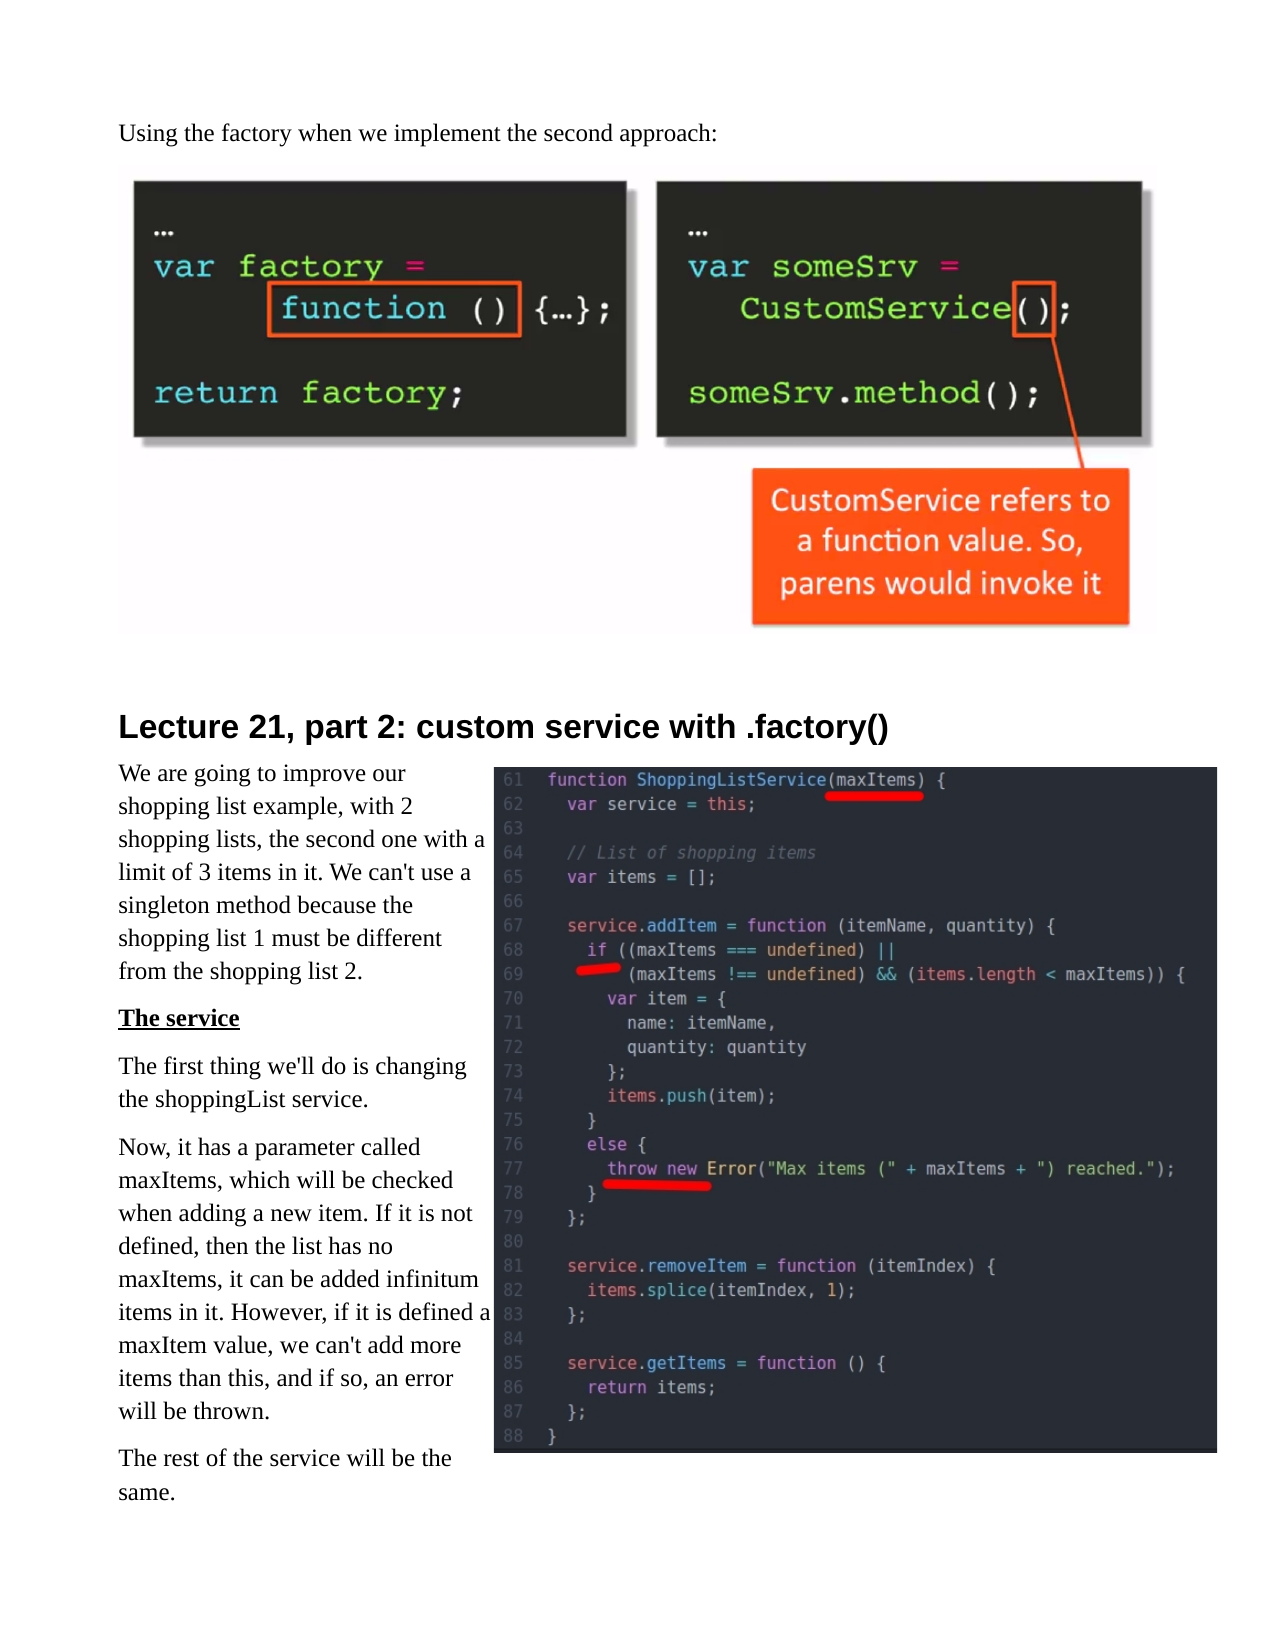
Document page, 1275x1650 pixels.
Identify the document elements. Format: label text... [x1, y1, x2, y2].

text Using the factory when we implement the second approach: [118, 118, 1157, 147]
text The rest of the service will be the same. [118, 1443, 1157, 1505]
picture [118, 165, 1157, 634]
text The first thing we'll do is changing the shoppingList service. [118, 1051, 493, 1113]
text We are going to improve our shopping list example, with 2 shopping lists, the second one with a limit of 3 items in it. We can't use a singleton method because the shopping list 1 must be different from the shopping list 2. [118, 758, 1157, 985]
text Now, it has a parameter called maxItems, which will be checked when adding a new item. If it is not defined, then the list has no maxItems, it can be added infinitum items in it. However, if it is defined a maxItem value, we can't add more items than this, and if so, an error will be thrown. [118, 1132, 493, 1425]
text The service [118, 1003, 493, 1032]
subtitle Lecture 21, part 2: custom service with .factory() [118, 707, 1157, 745]
picture [493, 767, 1218, 1453]
